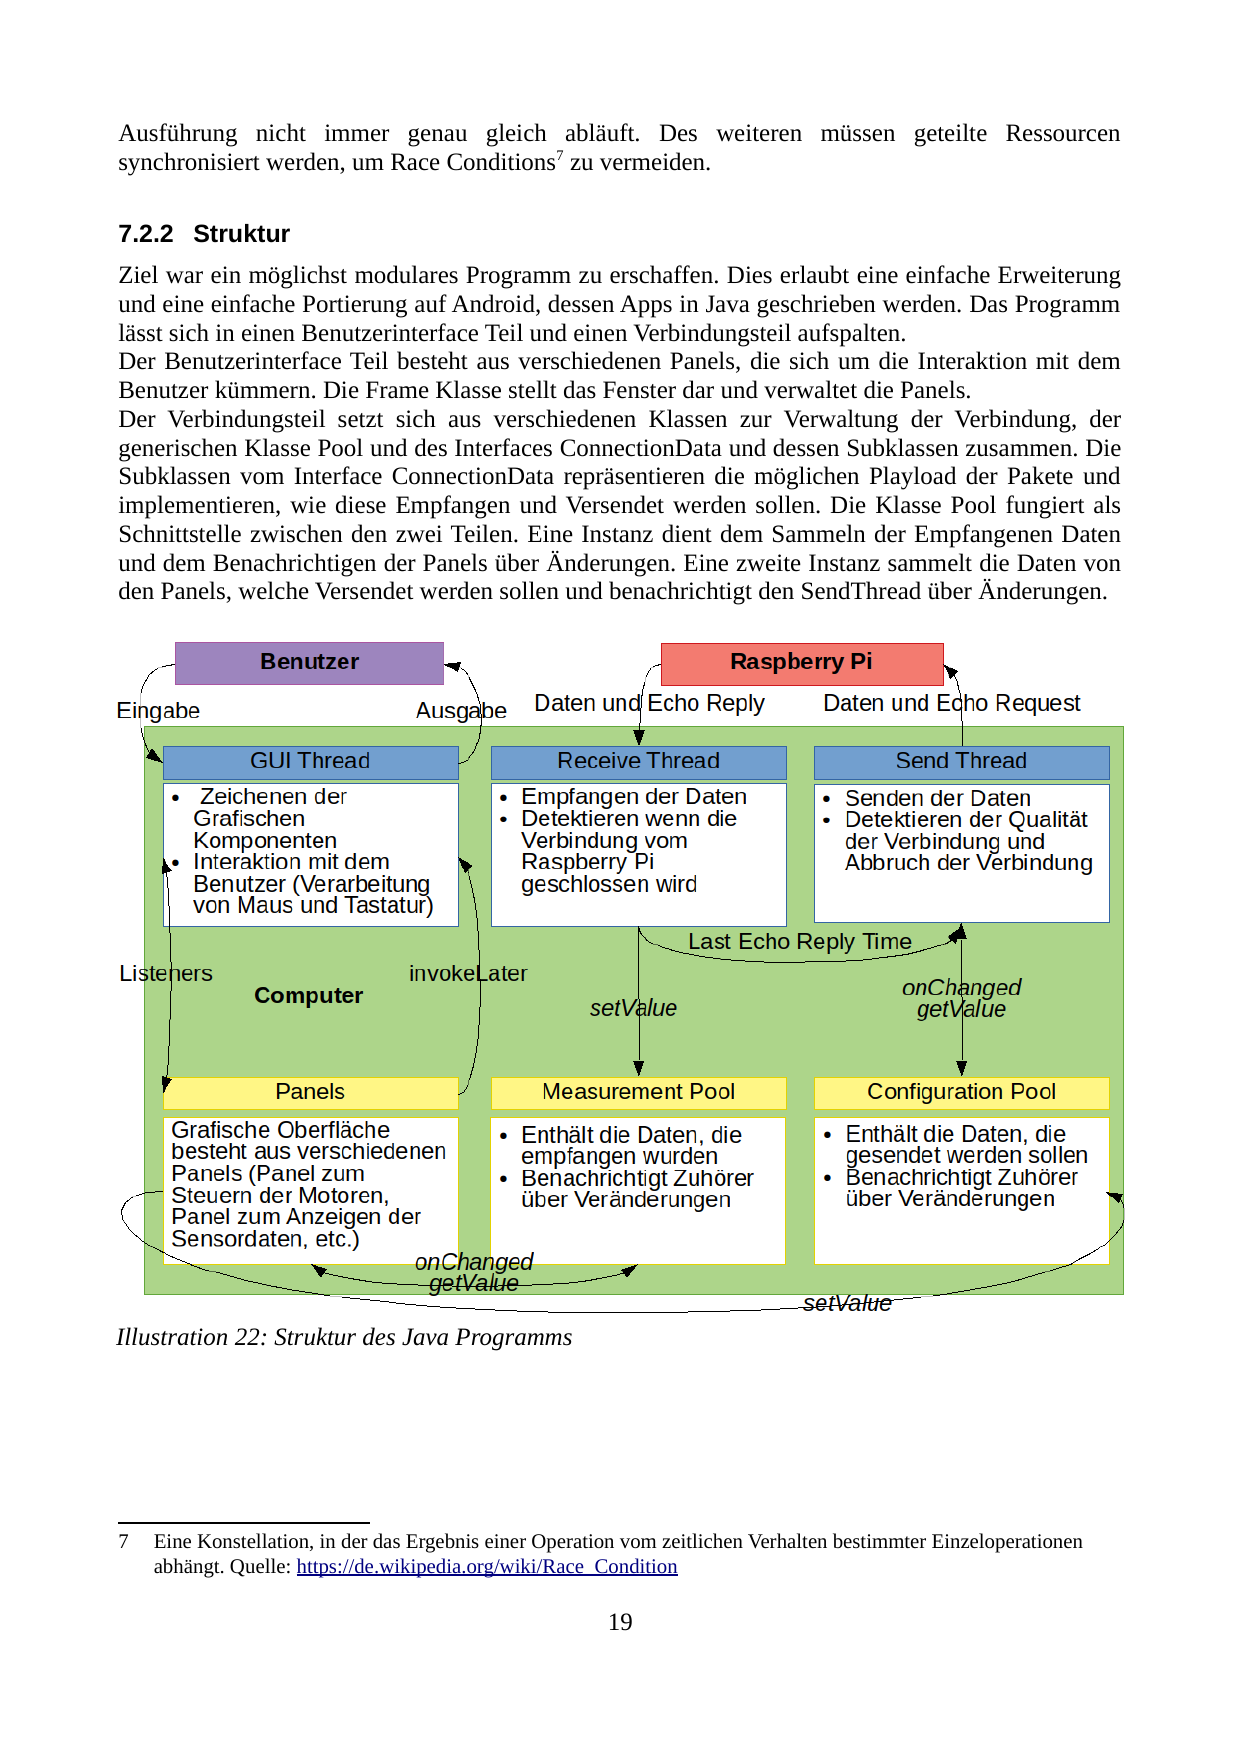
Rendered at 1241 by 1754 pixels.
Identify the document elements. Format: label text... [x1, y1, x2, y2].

text Eine Konstellation, in der das Ergebnis einer Operation vom zeitlichen Verhalten bestimmter Einzeloperationen abhängt. Quelle: https://de.wikipedia.org/wiki/Race_Condition [118, 1529, 1122, 1578]
text Der Verbindungsteil setzt sich aus verschiedenen Klassen zur Verwaltung der Verbindung, der generischen Klasse Pool und des Interfaces ConnectionData und dessen Subklassen zusammen. Die Subklassen vom Interface ConnectionData repräsentieren die möglichen Playload der Pakete und implementieren, wie diese Empfangen und Versendet werden sollen. Die Klasse Pool fungiert als Schnittstelle zwischen den zwei Teilen. Eine Instanz dient dem Sammeln der Empfangenen Daten und dem Benachrichtigen der Panels über Änderungen. Eine zweite Instanz sammelt die Daten von den Panels, welche Versendet werden sollen und benachrichtigt den SendThread über Änderungen. [118, 404, 1122, 605]
subtitle Struktur [118, 219, 1122, 248]
text Der Benutzerinterface Teil besteht aus verschiedenen Panels, die sich um die Interaktion mit dem Benutzer kümmern. Die Frame Klasse stellt das Fenster dar und verwaltet die Panels. [118, 346, 1122, 404]
text Ziel war ein möglichst modulares Programm zu erschaffen. Dies erlaubt eine einfache Erweiterung und eine einfache Portierung auf Android, dessen Apps in Java geschrieben werden. Das Programm lässt sich in einen Benutzerinterface Teil und einen Verbindungsteil aufspalten. [118, 260, 1122, 346]
text Ausführung nicht immer genau gleich abläuft. Des weiteren müssen geteilte Ressourcen synchronisiert werden, um Race Conditions zu vermeiden. [118, 118, 1122, 176]
picture [115, 642, 1125, 1322]
text Illustration 22: Struktur des Java Programms [116, 1322, 1124, 1351]
